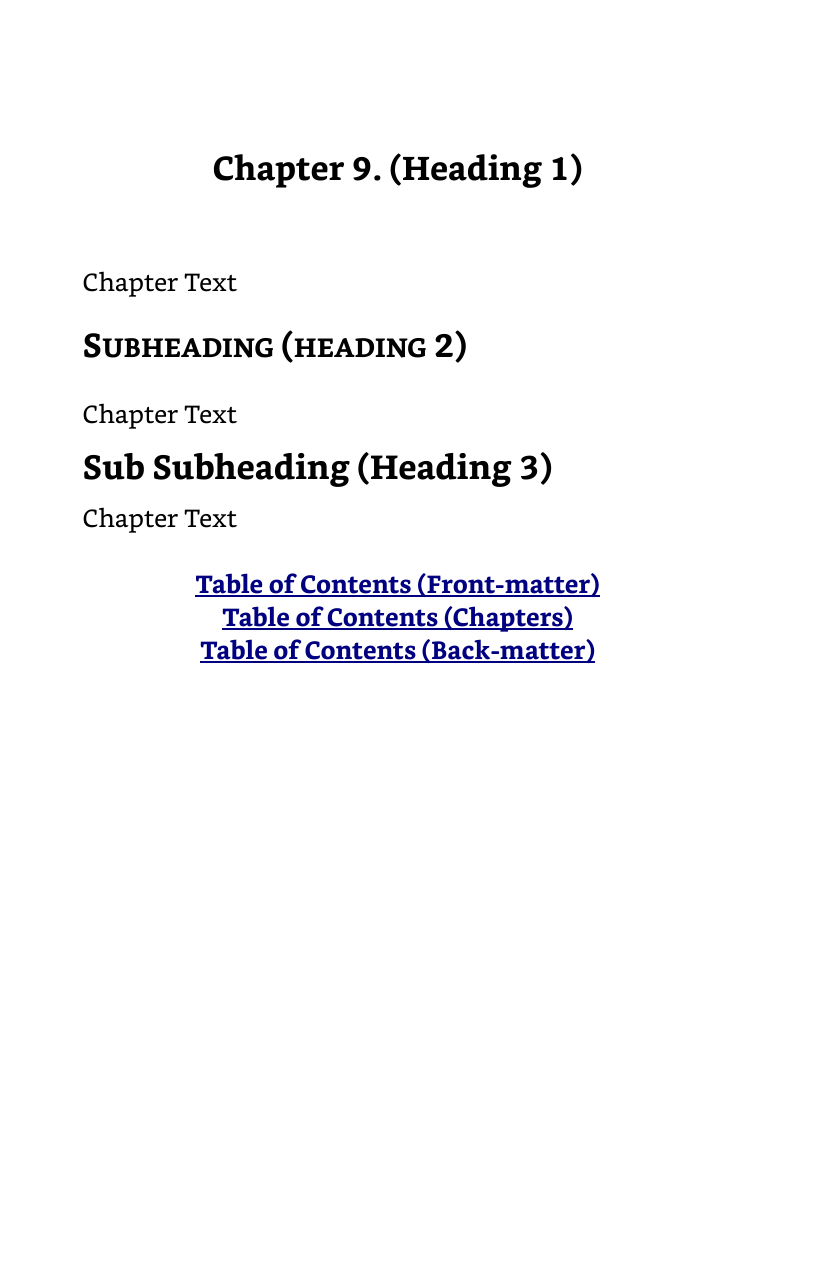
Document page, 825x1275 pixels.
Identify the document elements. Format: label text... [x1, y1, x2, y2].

subtitle Subheading (heading 2) [82, 322, 712, 366]
text Chapter Text [82, 264, 712, 297]
text Table of Contents (Front-matter) [82, 567, 712, 600]
text Table of Contents (Chapters) [82, 600, 712, 633]
subtitle Sub Subheading (Heading 3) [82, 444, 712, 488]
subtitle Chapter 9. (Heading 1) [82, 146, 712, 189]
text Chapter Text [82, 501, 712, 534]
text Chapter Text [82, 397, 712, 429]
text Table of Contents (Back-matter) [82, 633, 712, 666]
